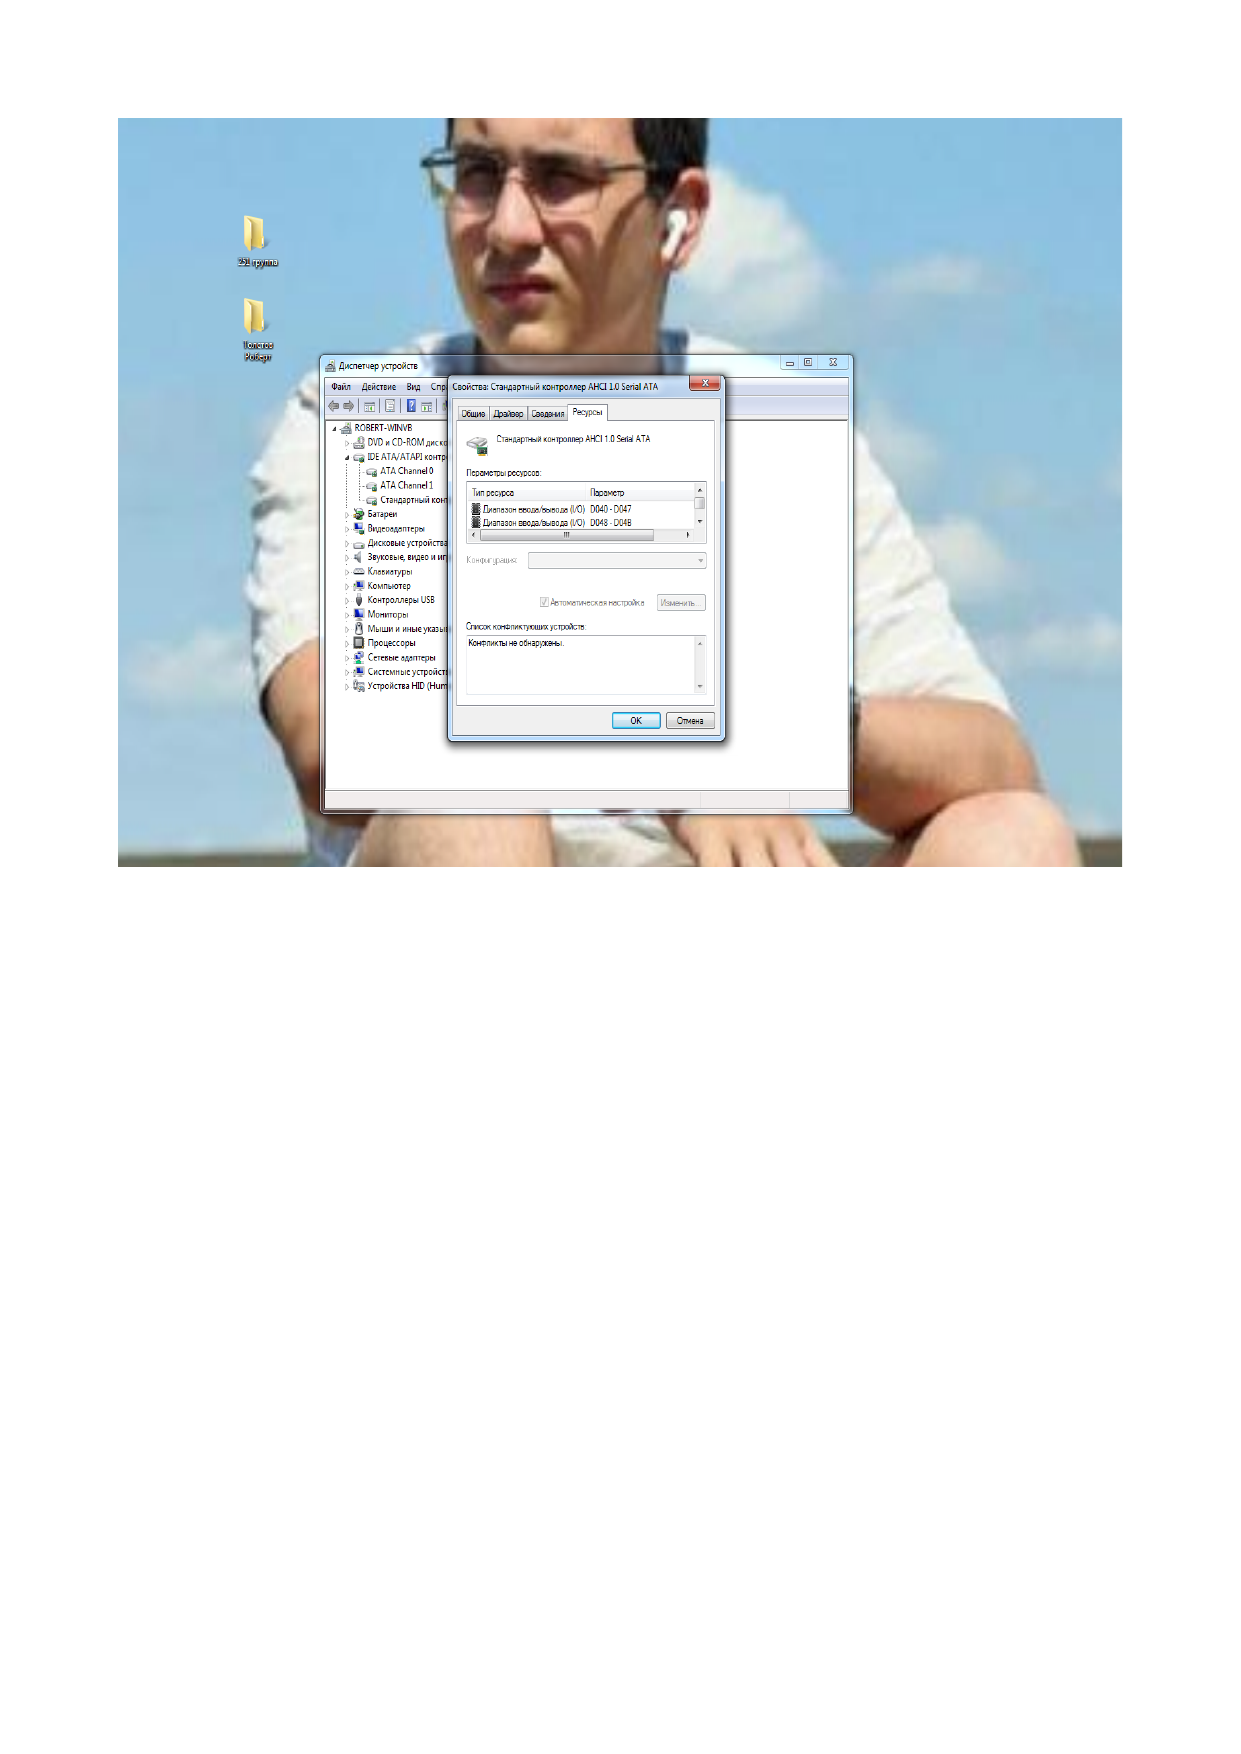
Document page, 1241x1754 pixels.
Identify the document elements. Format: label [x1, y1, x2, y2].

picture [118, 118, 1123, 867]
